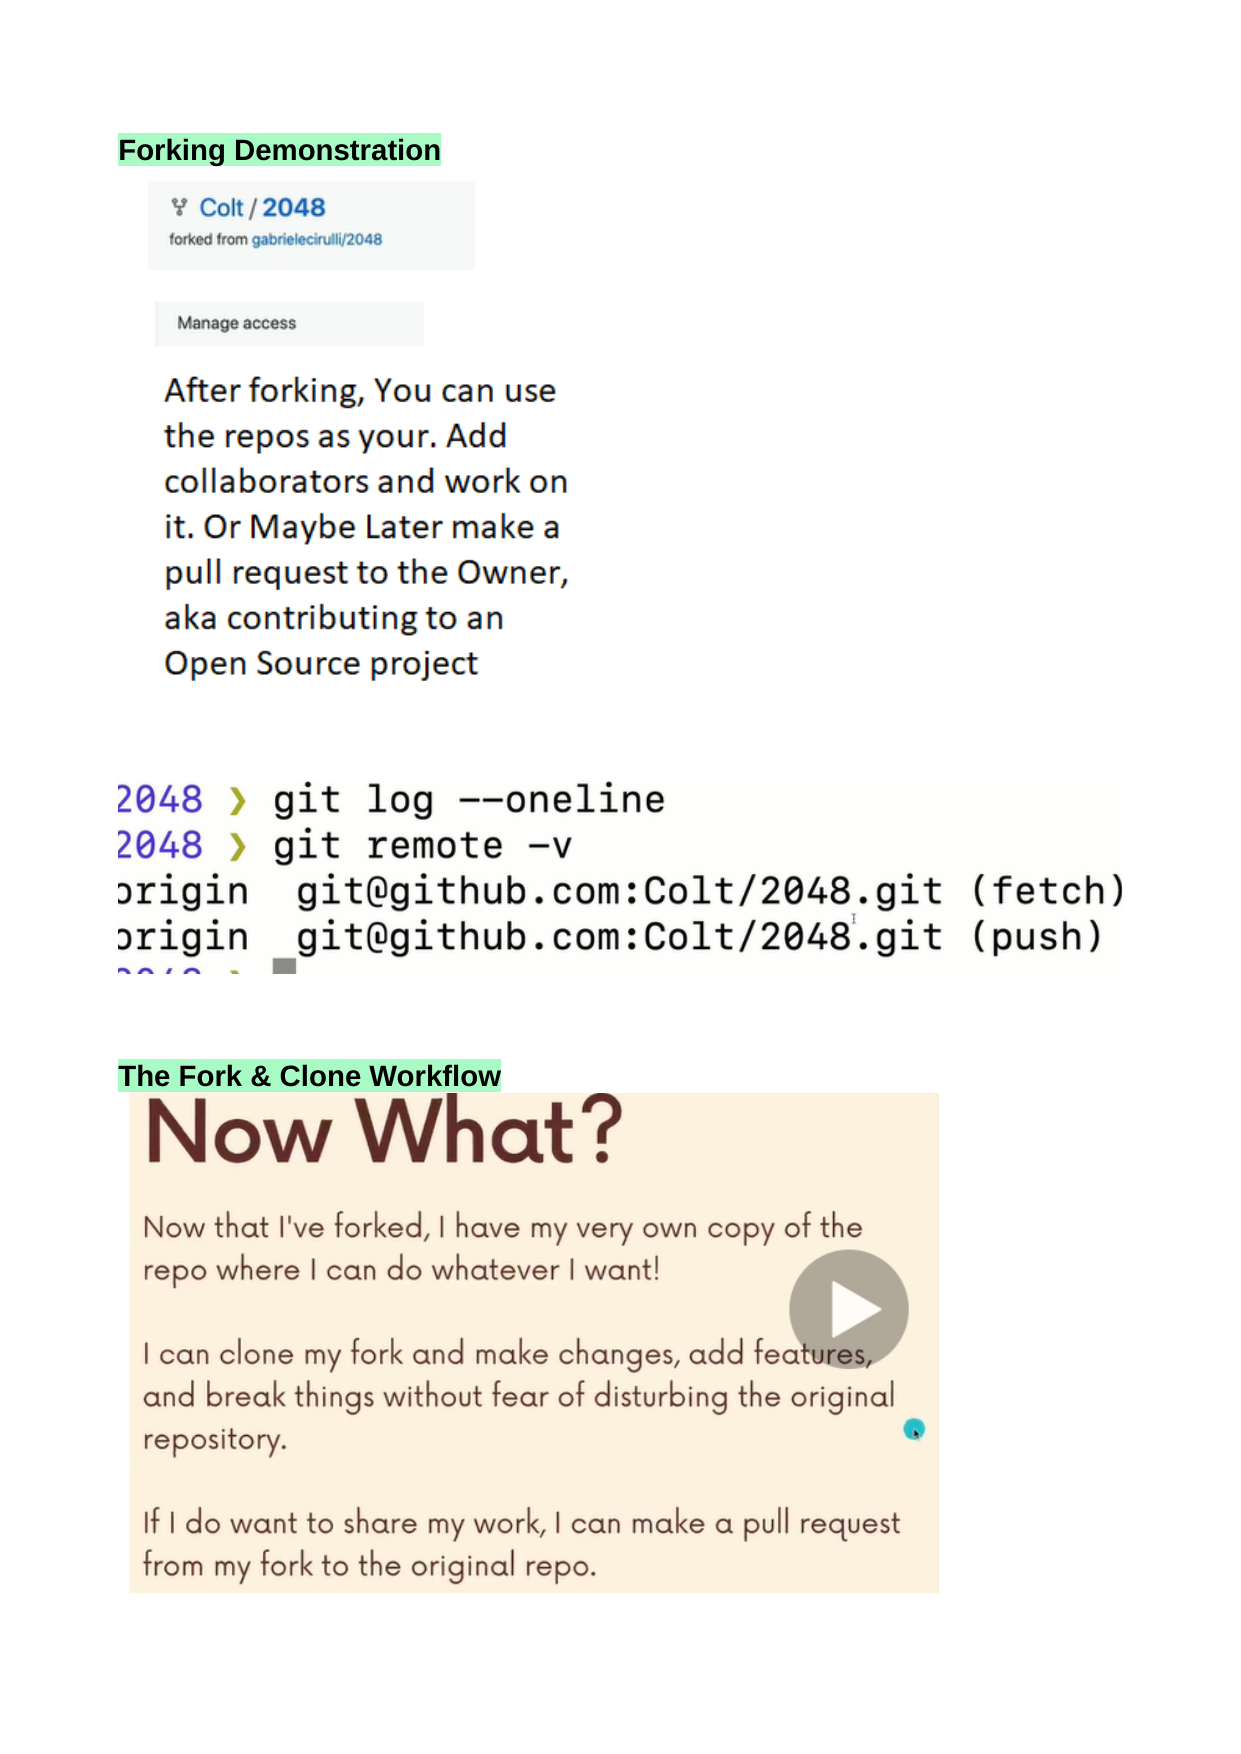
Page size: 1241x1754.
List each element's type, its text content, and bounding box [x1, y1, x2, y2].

picture [136, 178, 601, 692]
picture [129, 1093, 940, 1593]
subtitle Forking Demonstration [441, 133, 1122, 166]
subtitle The Fork & Clone Workflow [118, 1058, 1122, 1092]
picture [118, 780, 1123, 974]
